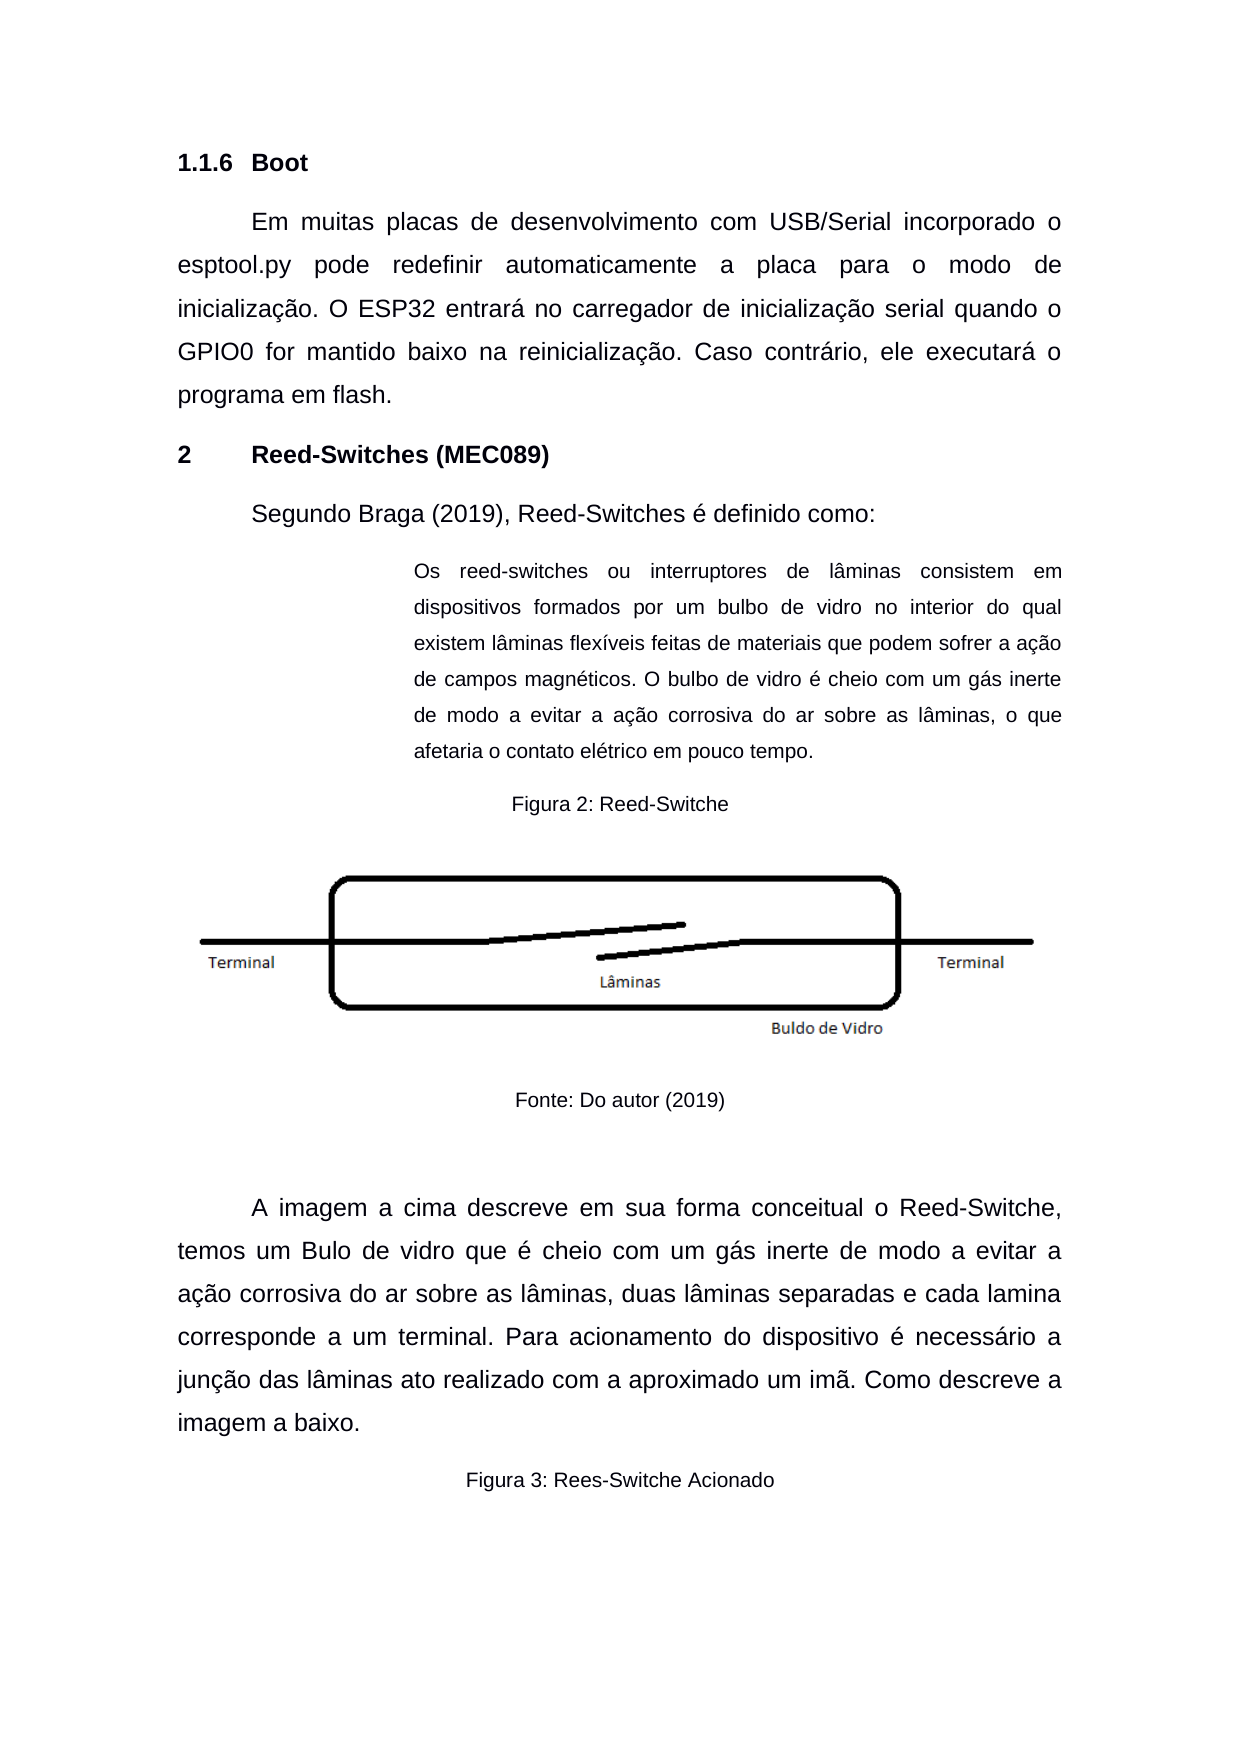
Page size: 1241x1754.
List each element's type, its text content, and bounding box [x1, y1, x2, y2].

text Segundo Braga (2019), Reed-Switches é definido como: [177, 499, 1063, 528]
text Os reed-switches ou interruptores de lâminas consistem em dispositivos formados por um bulbo de vidro no interior do qual existem lâminas flexíveis feitas de materiais que podem sofrer a ação de campos magnéticos. O bulbo de vidro é cheio com um gás inerte de modo a evitar a ação corrosiva do ar sobre as lâminas, o que afetaria o contato elétrico em pouco tempo. [413, 559, 1063, 763]
text Em muitas placas de desenvolvimento com USB/Serial incorporado o esptool.py pode redefinir automaticamente a placa para o modo de inicialização. O ESP32 entrará no carregador de inicialização serial quando o GPIO0 for mantido baixo na reinicialização. Caso contrário, ele executará o programa em flash. [177, 207, 1063, 409]
text 1.1.6 Boot [177, 148, 1063, 176]
text Figura 3: Rees-Switche Acionado [177, 1468, 1063, 1492]
text 2 Reed-Switches (MEC089) [177, 440, 1063, 468]
text Figura 2: Reed-Switche [177, 792, 1063, 816]
picture [178, 844, 1063, 1057]
text Fonte: Do autor (2019) [177, 1088, 1063, 1112]
text A imagem a cima descreve em sua forma conceitual o Reed-Switche, temos um Bulo de vidro que é cheio com um gás inerte de modo a evitar a ação corrosiva do ar sobre as lâminas, duas lâminas separadas e cada lamina corresponde a um terminal. Para acionamento do dispositivo é necessário a junção das lâminas ato realizado com a aproximado um imã. Como descreve a imagem a baixo. [177, 1193, 1063, 1437]
